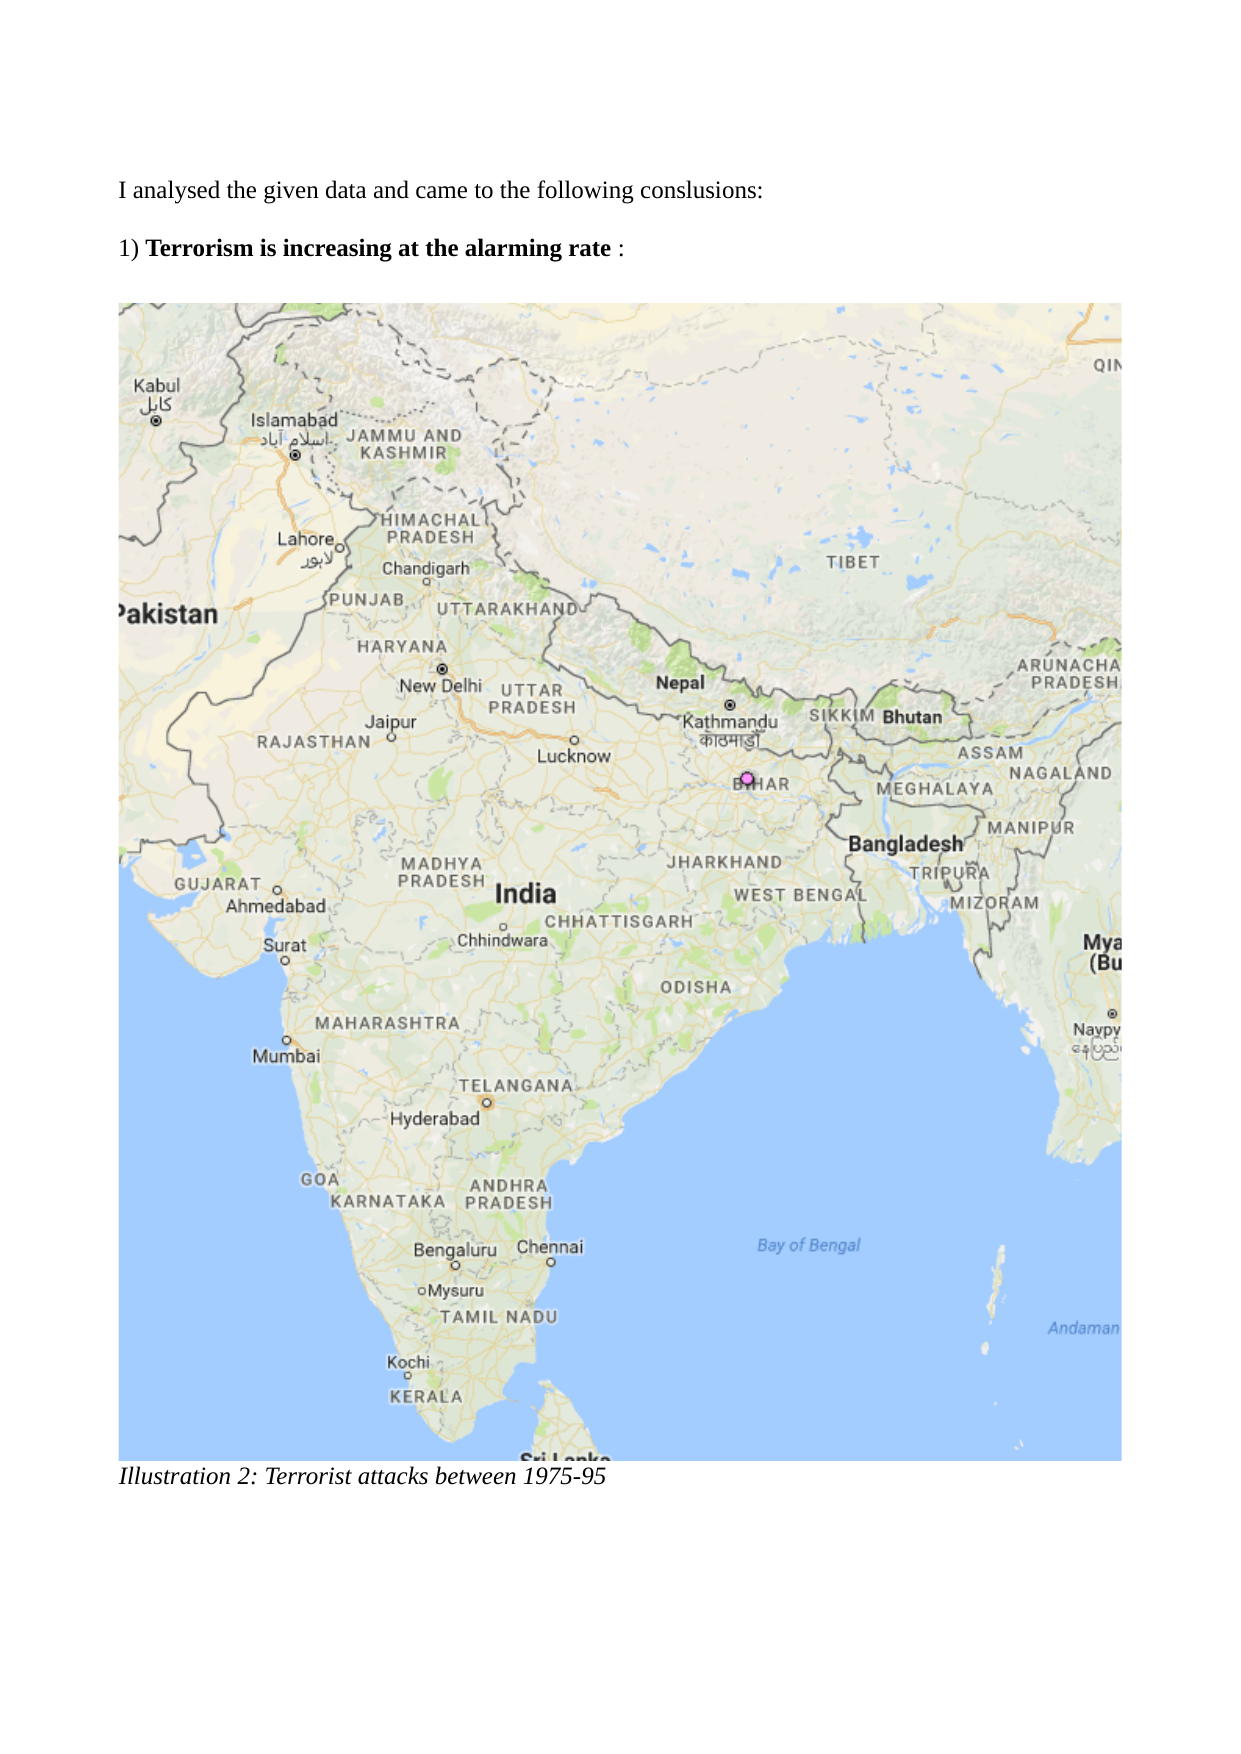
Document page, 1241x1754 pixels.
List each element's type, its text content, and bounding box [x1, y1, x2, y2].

text Illustration 2: Terrorist attacks between 1975-95 [118, 1461, 1122, 1490]
text 1) Terrorism is increasing at the alarming rate : [118, 233, 1122, 262]
picture [118, 303, 1122, 1461]
text I analysed the given data and came to the following conslusions: [118, 176, 1122, 204]
